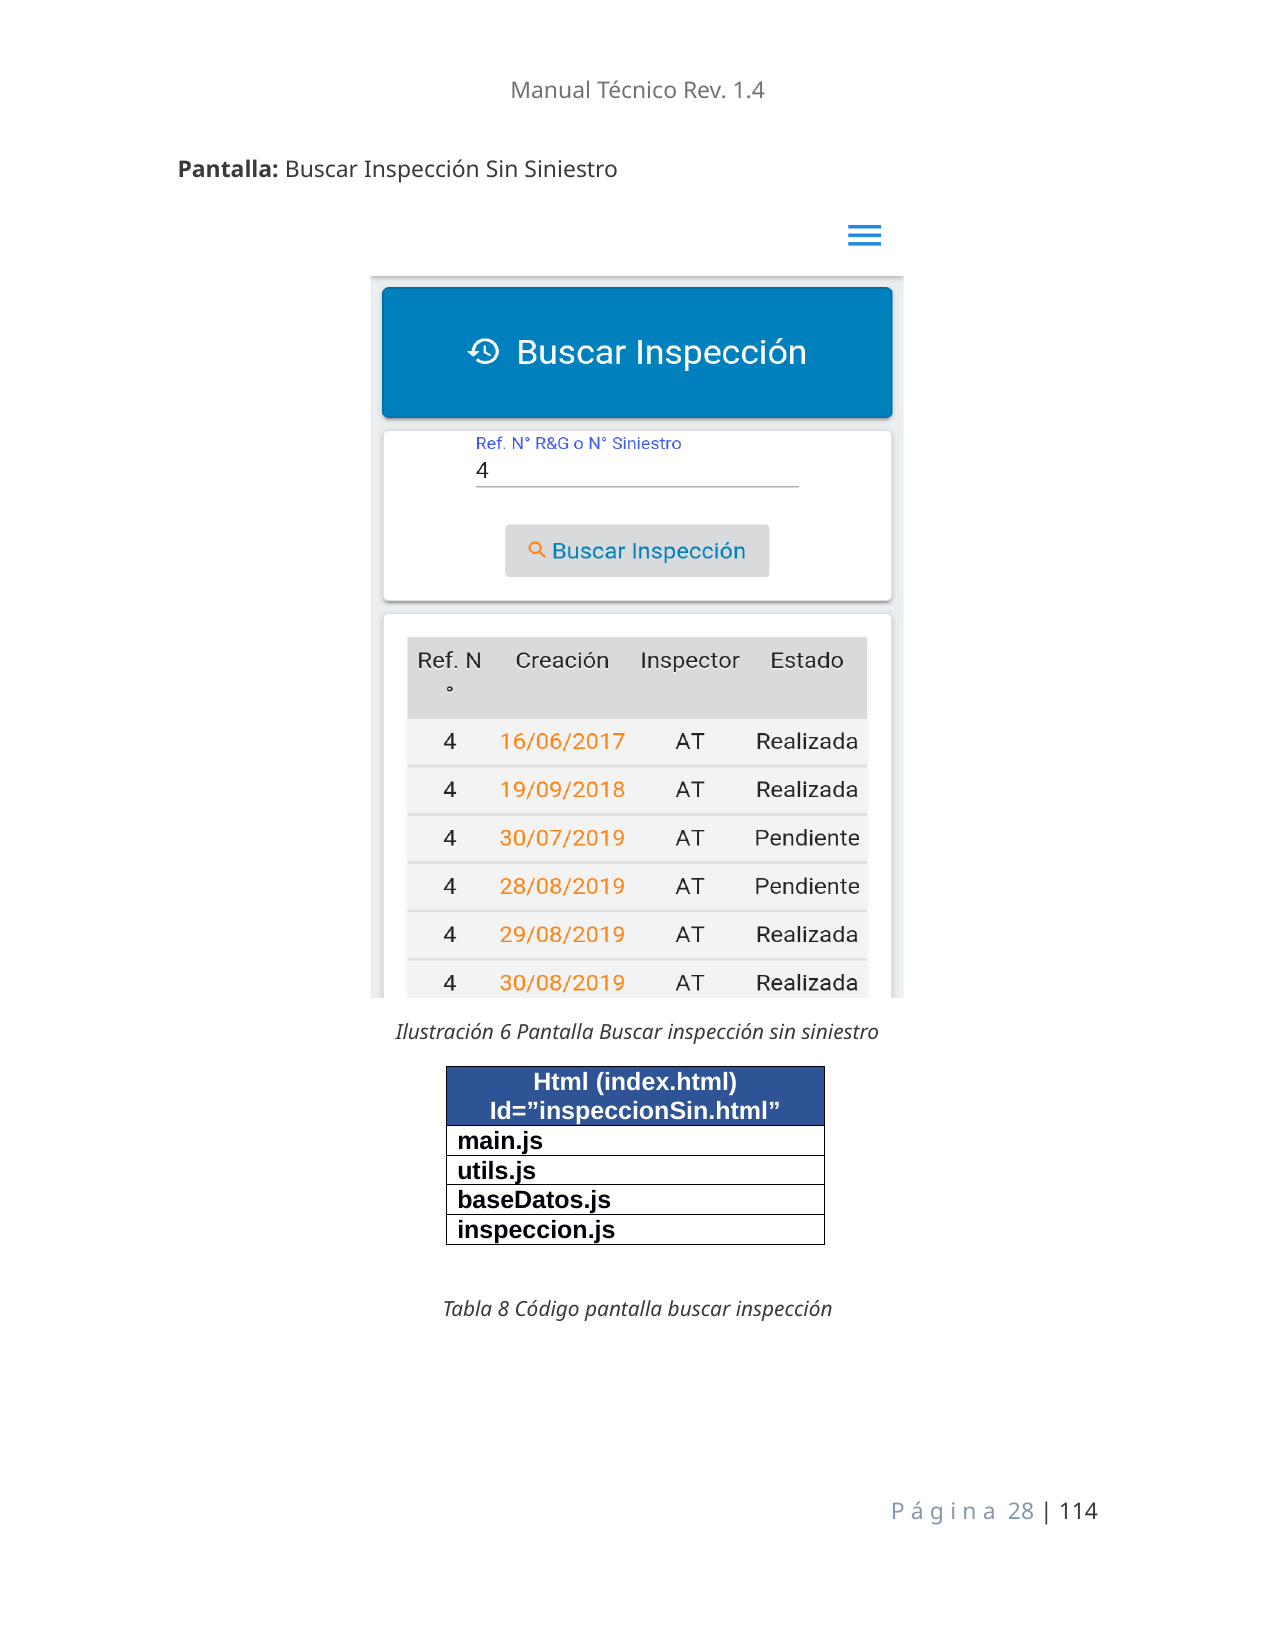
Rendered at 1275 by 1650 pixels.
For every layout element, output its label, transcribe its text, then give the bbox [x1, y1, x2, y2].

table_cell inspeccion.js [447, 1215, 824, 1244]
text Pantalla: Buscar Inspección Sin Siniestro [177, 153, 1098, 184]
text Ilustración 6 Pantalla Buscar inspección sin siniestro [177, 1017, 1098, 1045]
picture [370, 203, 904, 998]
table_cell main.js [447, 1126, 824, 1154]
table_cell utils.js [447, 1156, 824, 1184]
text Tabla 8 Código pantalla buscar inspección [177, 1294, 1098, 1323]
table_header Html (index.html) Id=”inspeccionSin.html” [447, 1067, 824, 1125]
table_cell baseDatos.js [447, 1185, 824, 1214]
